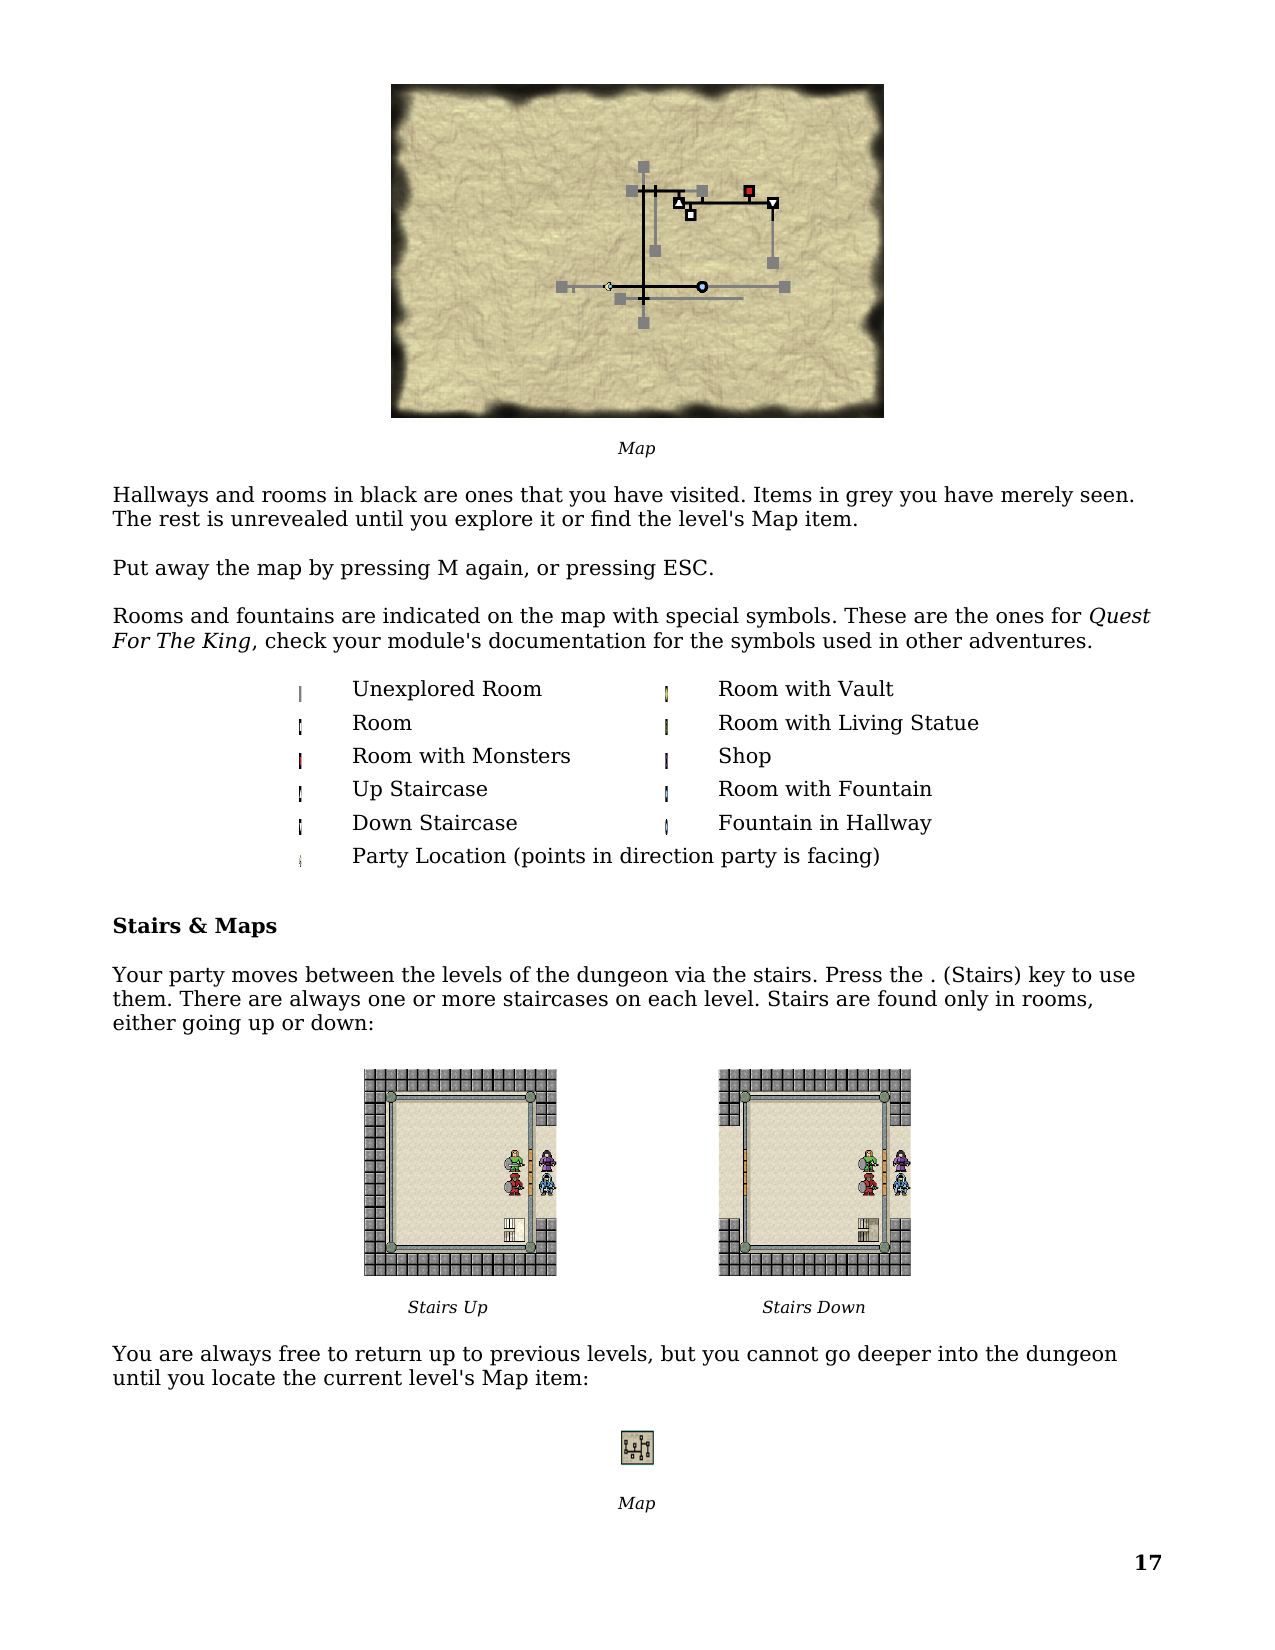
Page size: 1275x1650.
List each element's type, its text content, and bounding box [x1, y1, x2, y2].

table_cell Down Staircase [341, 811, 637, 844]
table_cell [271, 778, 341, 811]
picture [391, 84, 884, 418]
table_header [271, 678, 341, 711]
table_cell [271, 711, 341, 744]
table_cell [271, 744, 341, 777]
table_cell Fountain in Hallway [707, 811, 1004, 844]
table_cell [638, 711, 707, 744]
table_cell Party Location (points in direction party is facing) [341, 844, 1004, 877]
table_header Unexplored Room [341, 678, 637, 711]
text You are always free to return up to previous levels, but you cannot go deeper into the dungeon until you locate the current level's Map item: [112, 1342, 1162, 1390]
text Map [112, 1494, 1162, 1513]
picture [718, 1069, 911, 1276]
table_cell Room with Fountain [707, 778, 1004, 811]
table_cell [638, 778, 707, 811]
table_cell Up Staircase [341, 778, 637, 811]
table_cell [638, 811, 707, 844]
table_header [638, 678, 707, 711]
text Map [112, 439, 1162, 458]
table_cell [271, 844, 341, 877]
table_header Room with Vault [707, 678, 1004, 711]
picture [620, 1423, 655, 1473]
text Hallways and rooms in black are ones that you have visited. Items in grey you have merely seen. The rest is unrevealed until you explore it or find the level's Map item. [112, 483, 1162, 532]
text Put away the map by pressing M again, or pressing ESC. [112, 556, 1162, 580]
table_cell Room [341, 711, 637, 744]
subtitle Stairs & Maps [112, 914, 1162, 939]
table_cell [638, 744, 707, 777]
text Stairs Up Stairs Down [112, 1297, 1162, 1317]
table_cell Room with Living Statue [707, 711, 1004, 744]
table_cell Room with Monsters [341, 744, 637, 777]
table_cell [271, 811, 341, 844]
table_cell Shop [707, 744, 1004, 777]
picture [364, 1069, 557, 1276]
text Your party moves between the levels of the dungeon via the stairs. Press the . (Stairs) key to use them. There are always one or more staircases on each level. Stairs are found only in rooms, either going up or down: [112, 963, 1162, 1036]
text Rooms and fountains are indicated on the map with special symbols. These are the ones for Quest For The King, check your module's documentation for the symbols used in other adventures. [112, 604, 1162, 653]
